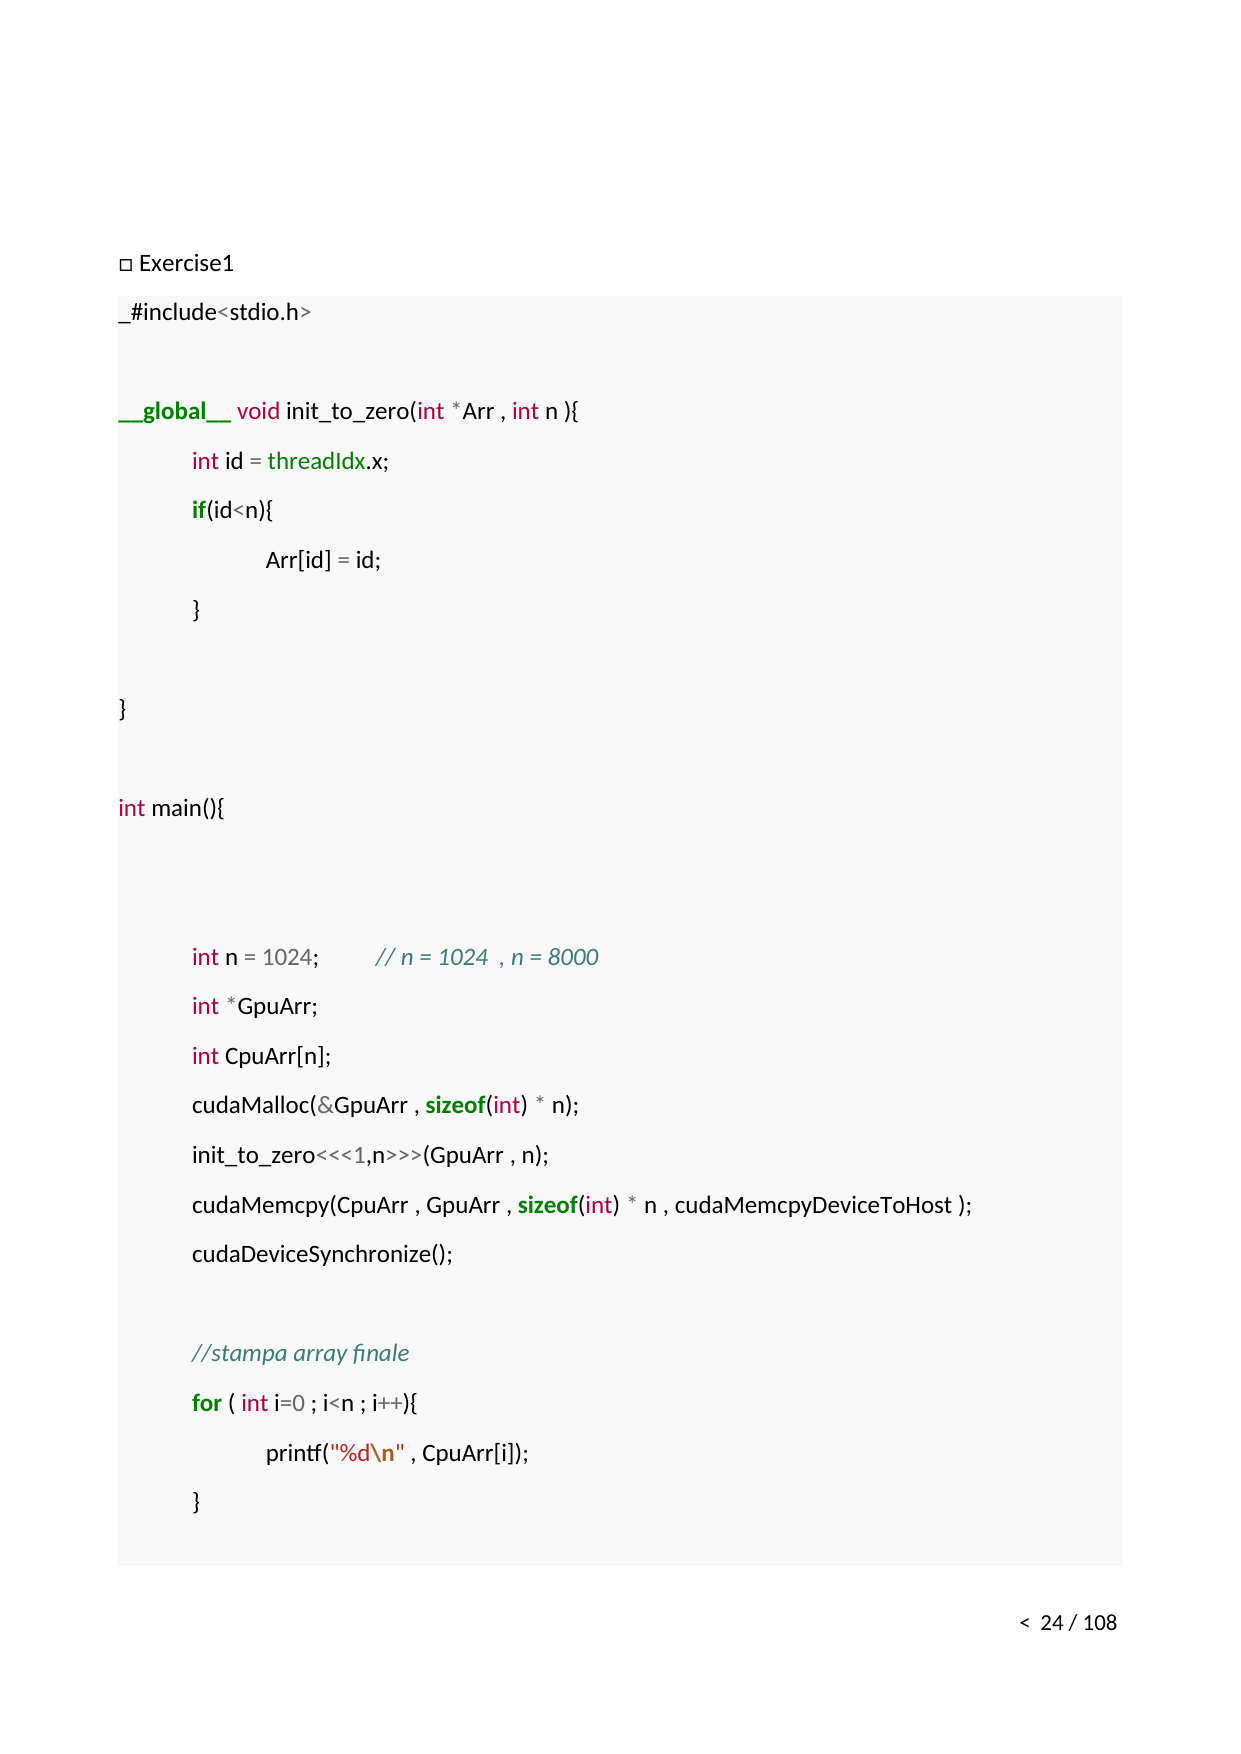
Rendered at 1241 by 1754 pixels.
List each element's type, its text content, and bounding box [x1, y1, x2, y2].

text //stampa array finale [118, 1338, 1122, 1368]
text int *GpuArr; [118, 991, 1122, 1021]
text for ( int i=0 ; i<n ; i++){ [118, 1387, 1122, 1418]
text _#include<stdio.h> [118, 296, 1122, 327]
text __global__ void init_to_zero(int *Arr , int n ){ [118, 396, 1122, 426]
text int n = 1024; // n = 1024 , n = 8000 [118, 941, 1122, 971]
text cudaMemcpy(CpuArr , GpuArr , sizeof(int) * n , cudaMemcpyDeviceToHost ); [118, 1189, 1122, 1219]
text printf("%d\n" , CpuArr[i]); [118, 1437, 1122, 1467]
text int CpuArr[n]; [118, 1040, 1122, 1071]
text } [118, 1486, 1122, 1517]
text cudaDeviceSynchronize(); [118, 1238, 1122, 1269]
text Arr[id] = id; [118, 544, 1122, 575]
text } [118, 594, 1122, 624]
text if(id<n){ [118, 495, 1122, 525]
text } [118, 693, 1122, 723]
text int main(){ [118, 792, 1122, 823]
text int id = threadIdx.x; [118, 445, 1122, 476]
text □ Exercise1 [118, 247, 1122, 277]
text init_to_zero<<<1,n>>>(GpuArr , n); [118, 1139, 1122, 1170]
text cudaMalloc(&GpuArr , sizeof(int) * n); [118, 1090, 1122, 1120]
